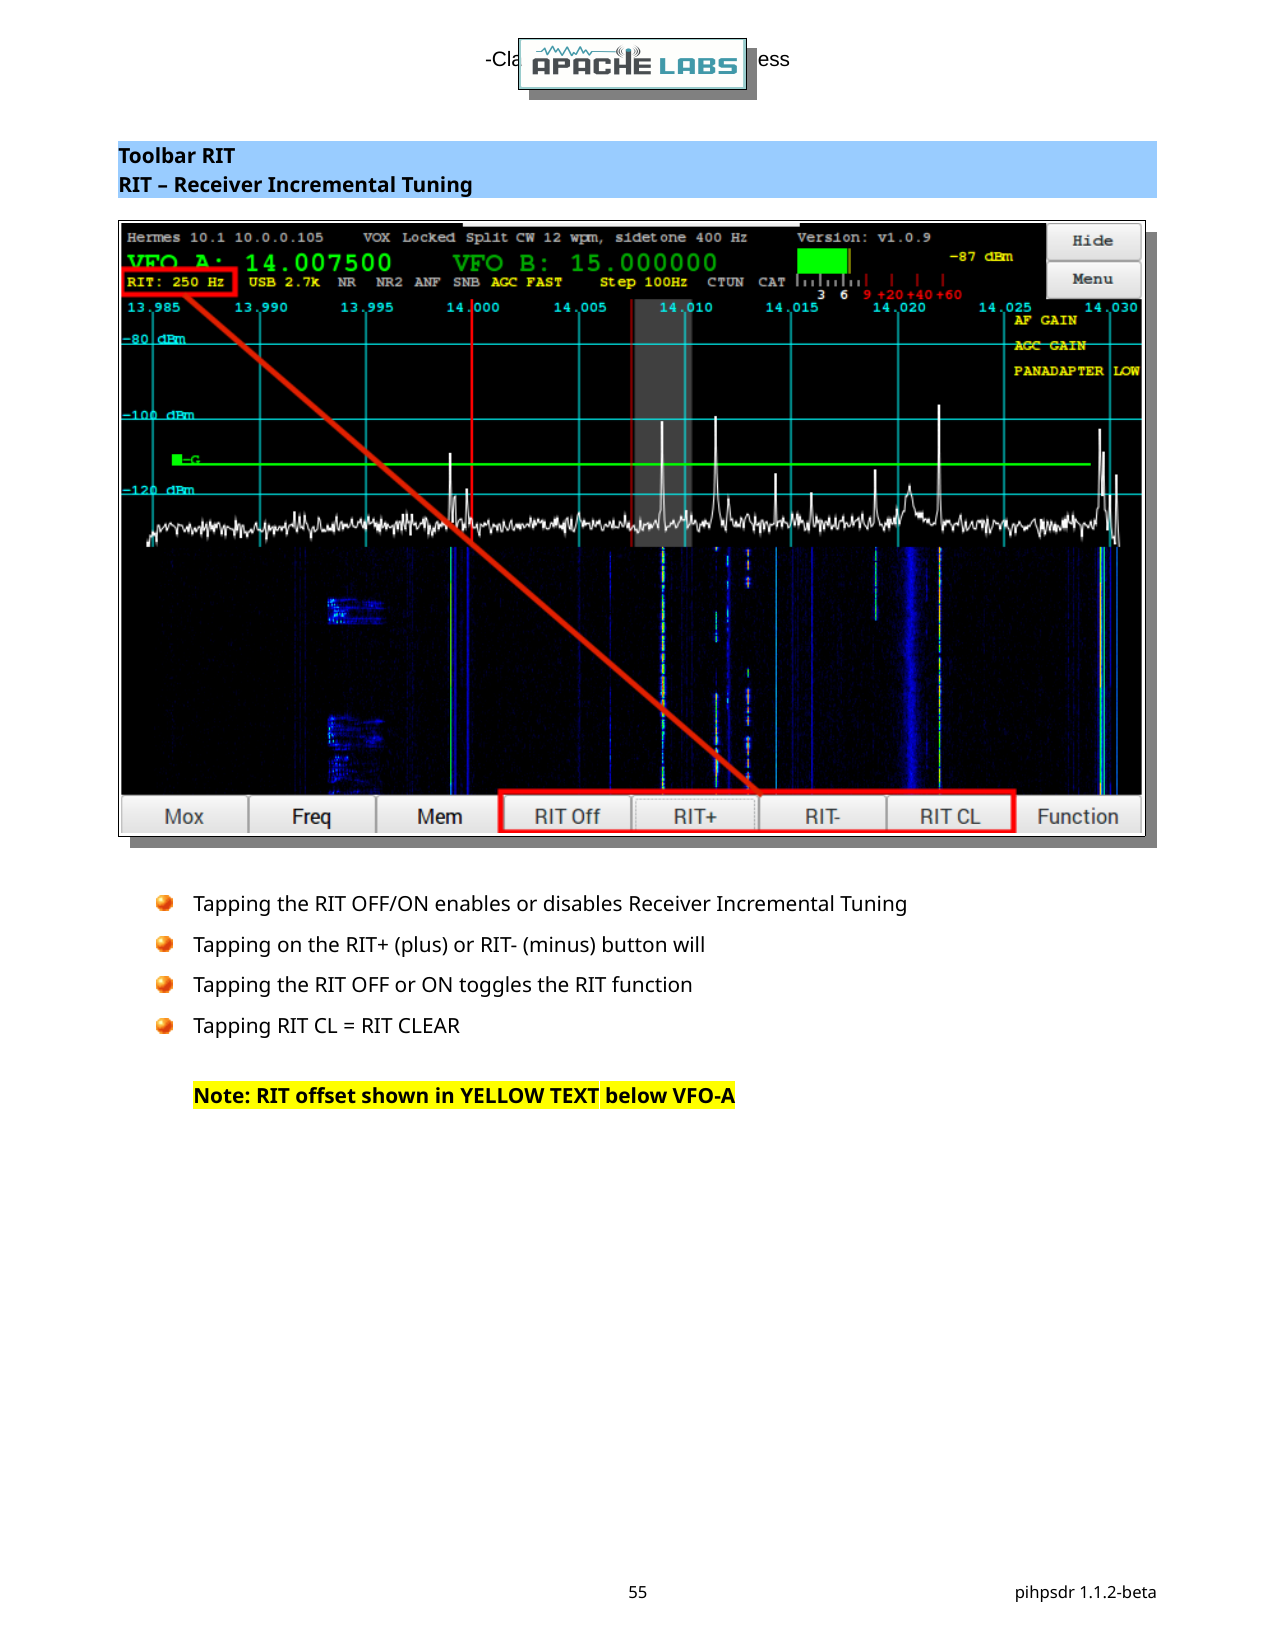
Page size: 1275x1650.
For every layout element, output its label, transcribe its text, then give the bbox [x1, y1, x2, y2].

picture [156, 936, 173, 952]
subtitle RIT – Receiver Incremental Tuning [118, 170, 1157, 198]
subtitle Tapping on the RIT+ (plus) or RIT- (minus) button will [156, 930, 1157, 958]
subtitle Tapping RIT CL = RIT CLEAR [156, 1012, 1157, 1040]
subtitle Note: RIT offset shown in YELLOW TEXT below VFO-A [156, 1052, 1157, 1109]
subtitle Tapping the RIT OFF/ON enables or disables Receiver Incremental Tuning [156, 889, 1157, 917]
subtitle Toolbar RIT [118, 141, 1157, 170]
subtitle Tapping the RIT OFF or ON toggles the RIT function [156, 971, 1157, 999]
picture [121, 223, 1142, 833]
picture [156, 895, 173, 911]
picture [521, 40, 744, 87]
picture [156, 976, 173, 993]
picture [156, 1018, 173, 1034]
